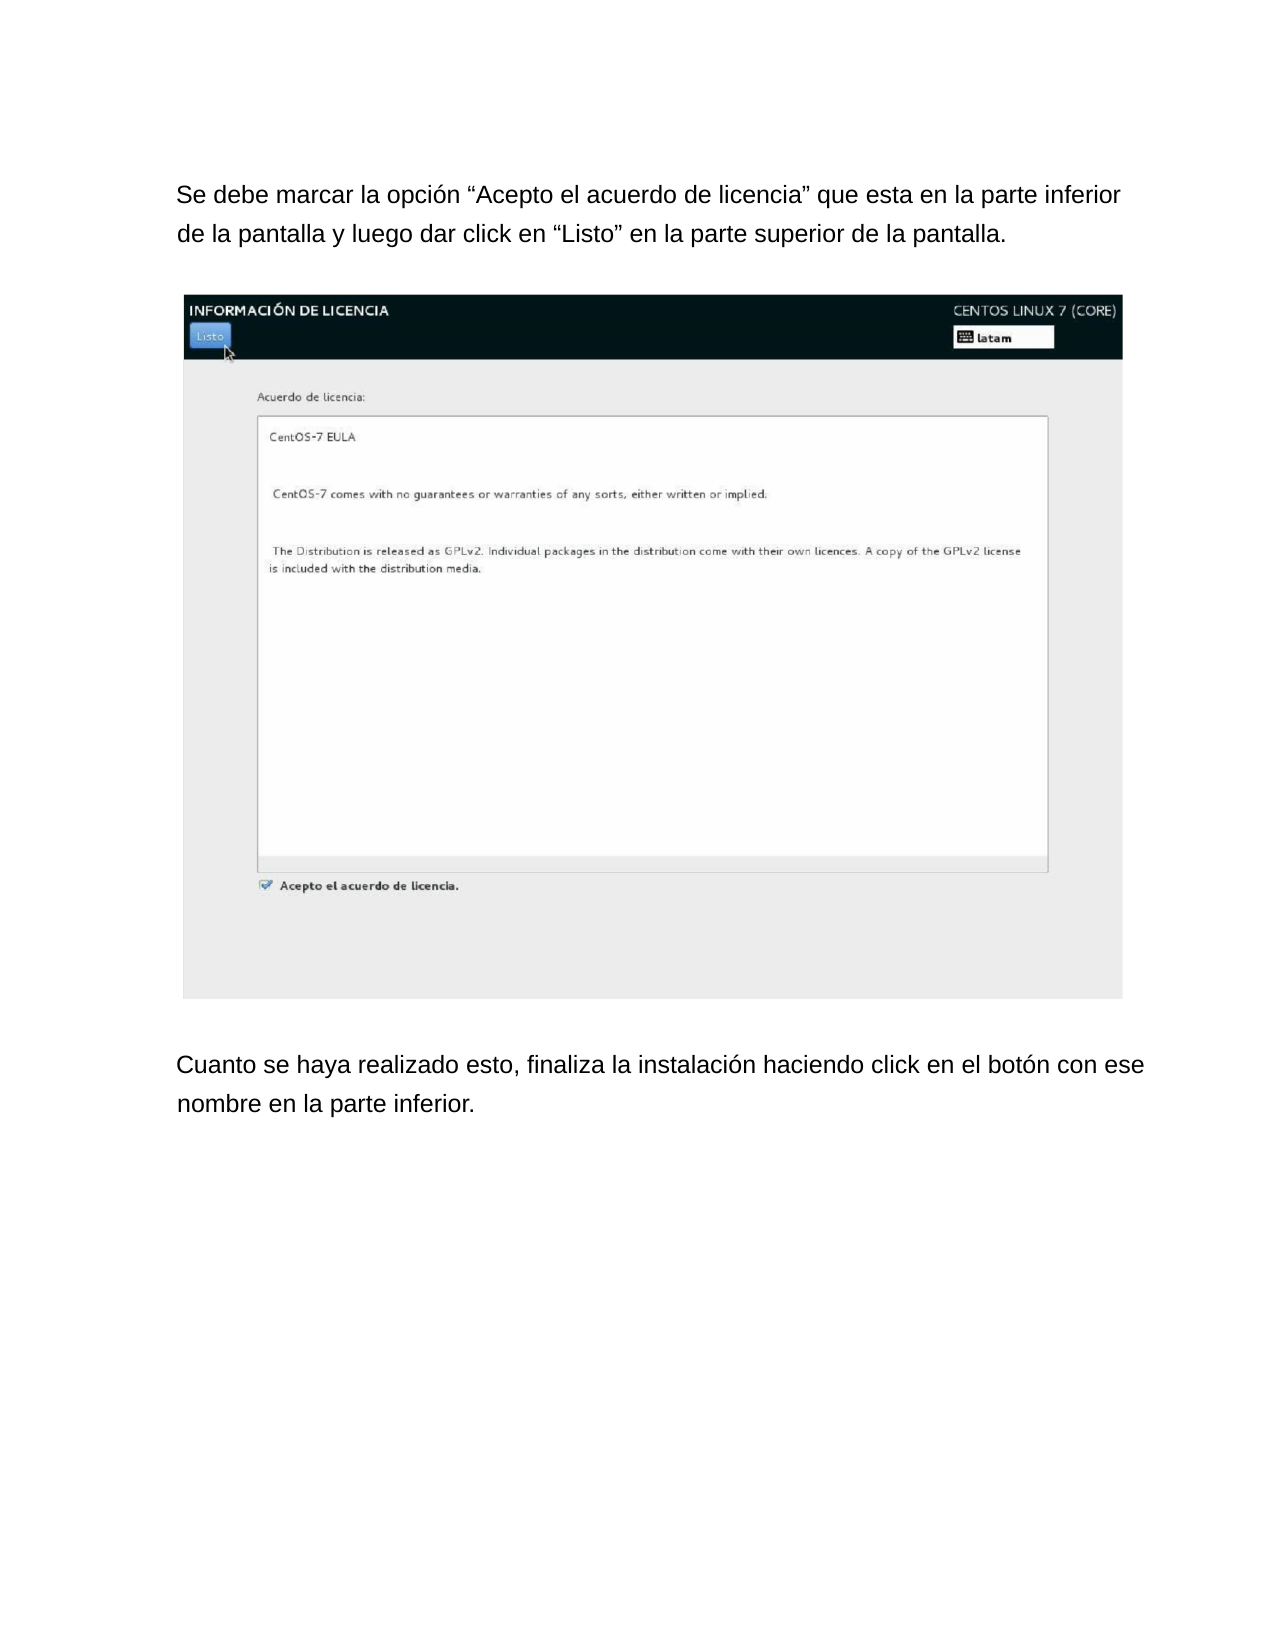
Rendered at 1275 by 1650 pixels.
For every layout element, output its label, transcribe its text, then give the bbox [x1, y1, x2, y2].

picture [183, 294, 1123, 999]
text Se debe marcar la opción “Acepto el acuerdo de licencia” que esta en la parte inferior de la pantalla y luego dar click en “Listo” en la parte superior de la pantalla. [176, 180, 1153, 248]
text Cuanto se haya realizado esto, finaliza la instalación haciendo click en el botón con ese nombre en la parte inferior. [176, 1050, 1153, 1118]
